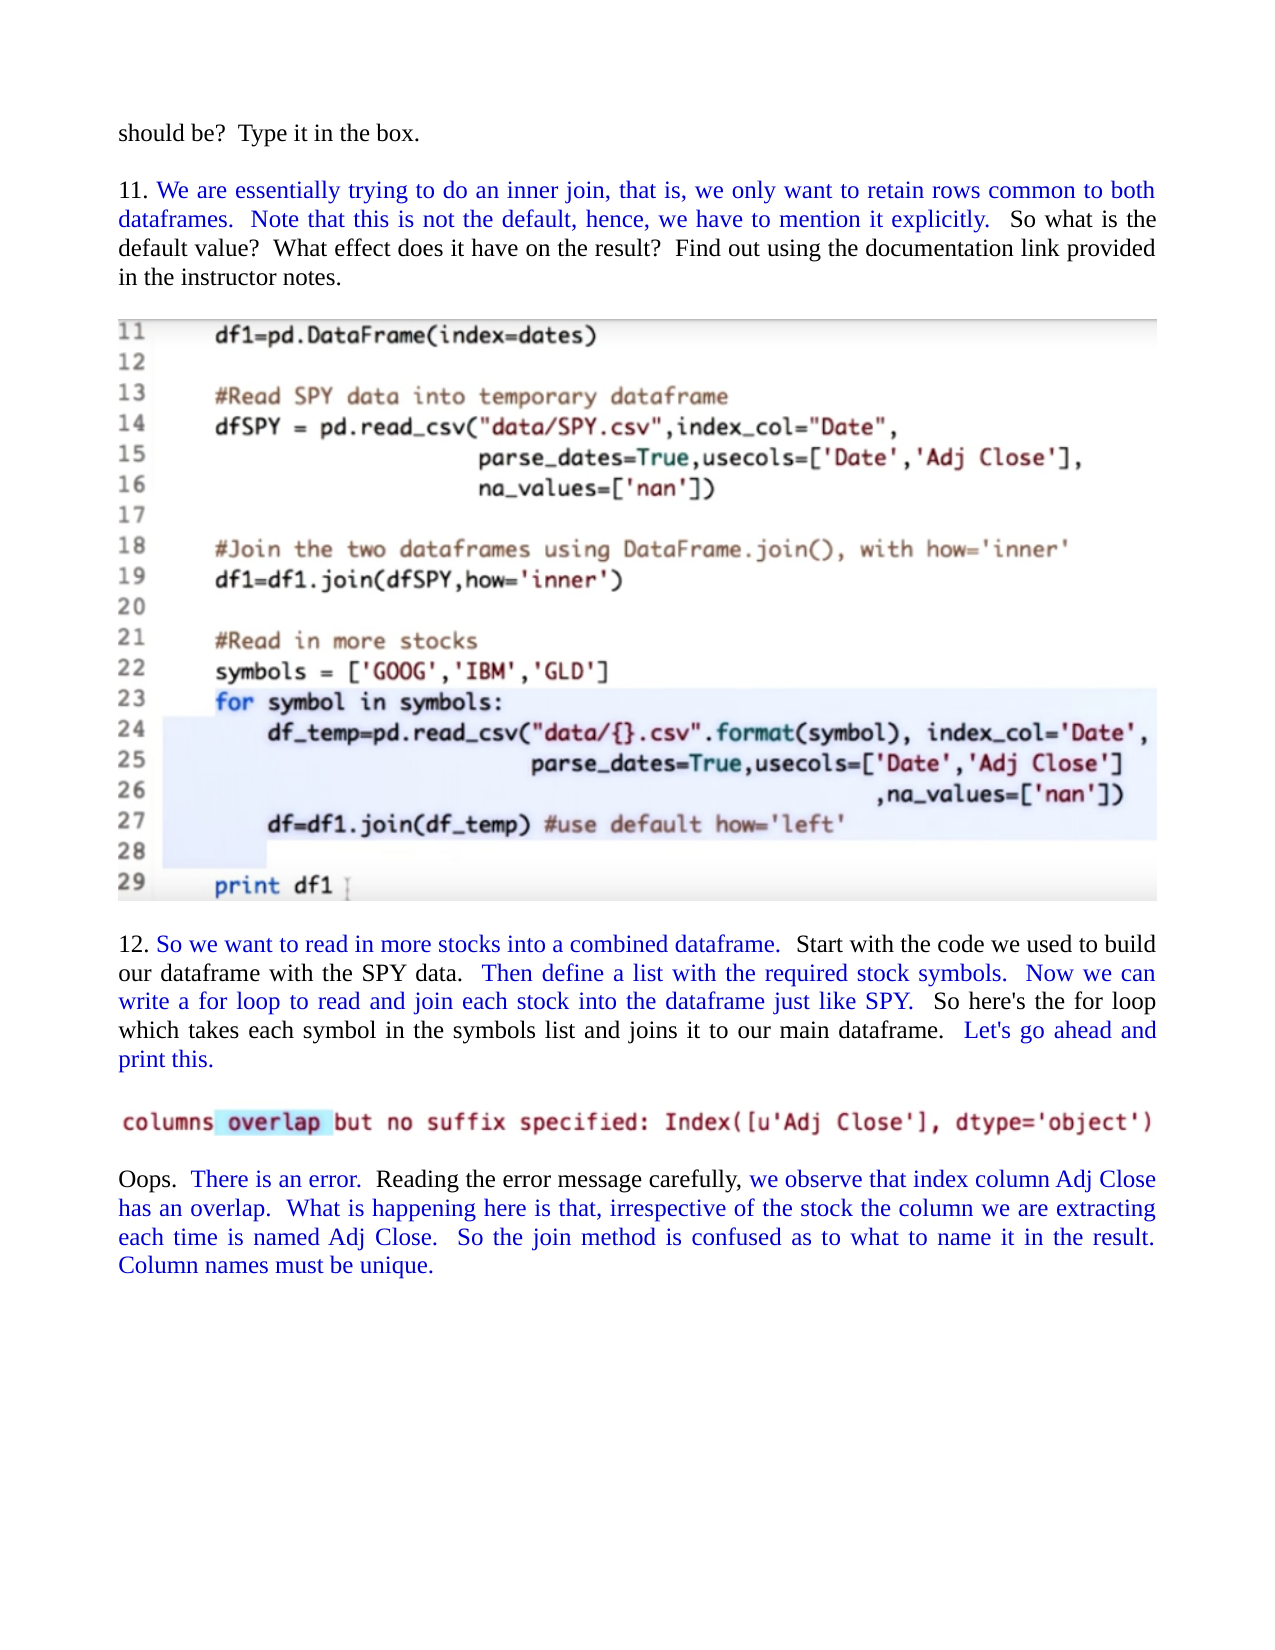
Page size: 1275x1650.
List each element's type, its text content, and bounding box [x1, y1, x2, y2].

text should be? Type it in the box. [118, 118, 1157, 147]
picture [118, 319, 1157, 901]
picture [118, 1101, 1157, 1136]
text 12. So we want to read in more stocks into a combined dataframe. Start with the code we used to build our dataframe with the SPY data. Then define a list with the required stock symbols. Now we can write a for loop to read and join each stock into the dataframe just like SPY. So here's the for loop which takes each symbol in the symbols list and joins it to our main dataframe. Let's go ahead and print this. [118, 929, 1157, 1073]
text Oops. There is an error. Reading the error message carefully, we observe that index column Adj Close has an overlap. What is happening here is that, irrespective of the stock the column we are extracting each time is named Adj Close. So the join method is confused as to what to name it in the result. Column names must be unique. [118, 1164, 1157, 1279]
text 11. We are essentially trying to do an inner join, that is, we only want to retain rows common to both dataframes. Note that this is not the default, hence, we have to mention it explicitly. So what is the default value? What effect does it have on the result? Find out using the documentation link provided in the instructor notes. [118, 176, 1157, 291]
